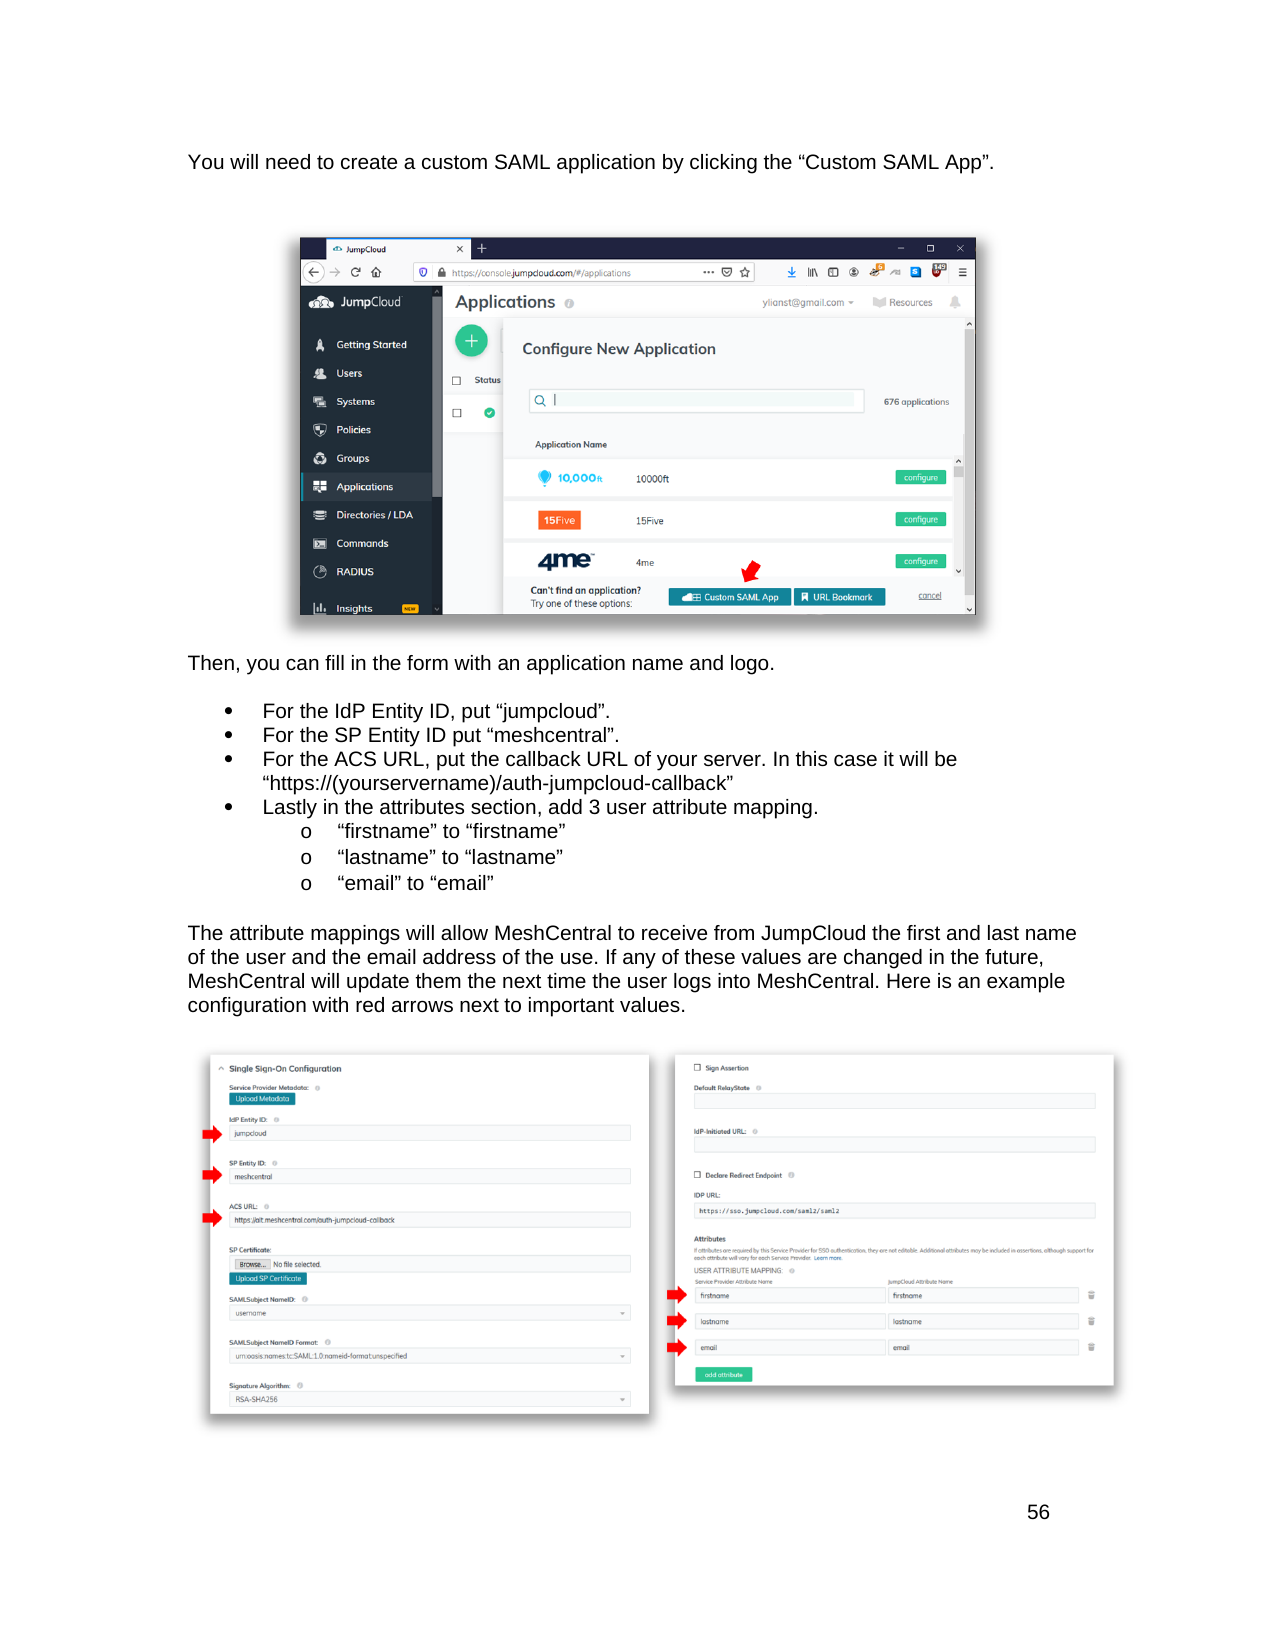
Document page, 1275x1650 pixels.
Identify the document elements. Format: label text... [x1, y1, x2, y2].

list For the SP Entity ID put “meshcentral”. [225, 723, 1087, 747]
list “firstname” to “firstname” [300, 819, 1087, 845]
list For the ACS URL, put the callback URL of your server. In this case it will be “https://(yourservername)/auth-jumpcloud-callback” [225, 747, 1087, 795]
list For the IdP Entity ID, put “jumpcloud”. [225, 699, 1087, 723]
text You will need to create a custom SAML application by clicking the “Custom SAML App”. [187, 150, 1087, 174]
list “email” to “email” [300, 871, 1087, 897]
text Then, you can fill in the form with an application name and logo. [187, 651, 1087, 675]
list Lastly in the attributes section, add 3 user attribute mapping. [225, 795, 1087, 819]
text The attribute mappings will allow MeshCentral to receive from JumpCloud the first and last name of the user and the email address of the use. If any of these values are changed in the future, MeshCentral will update them the next time the user logs into MeshCentral. Here is an example configuration with red arrows next to important values. [187, 921, 1087, 1016]
list “lastname” to “lastname” [300, 845, 1087, 871]
